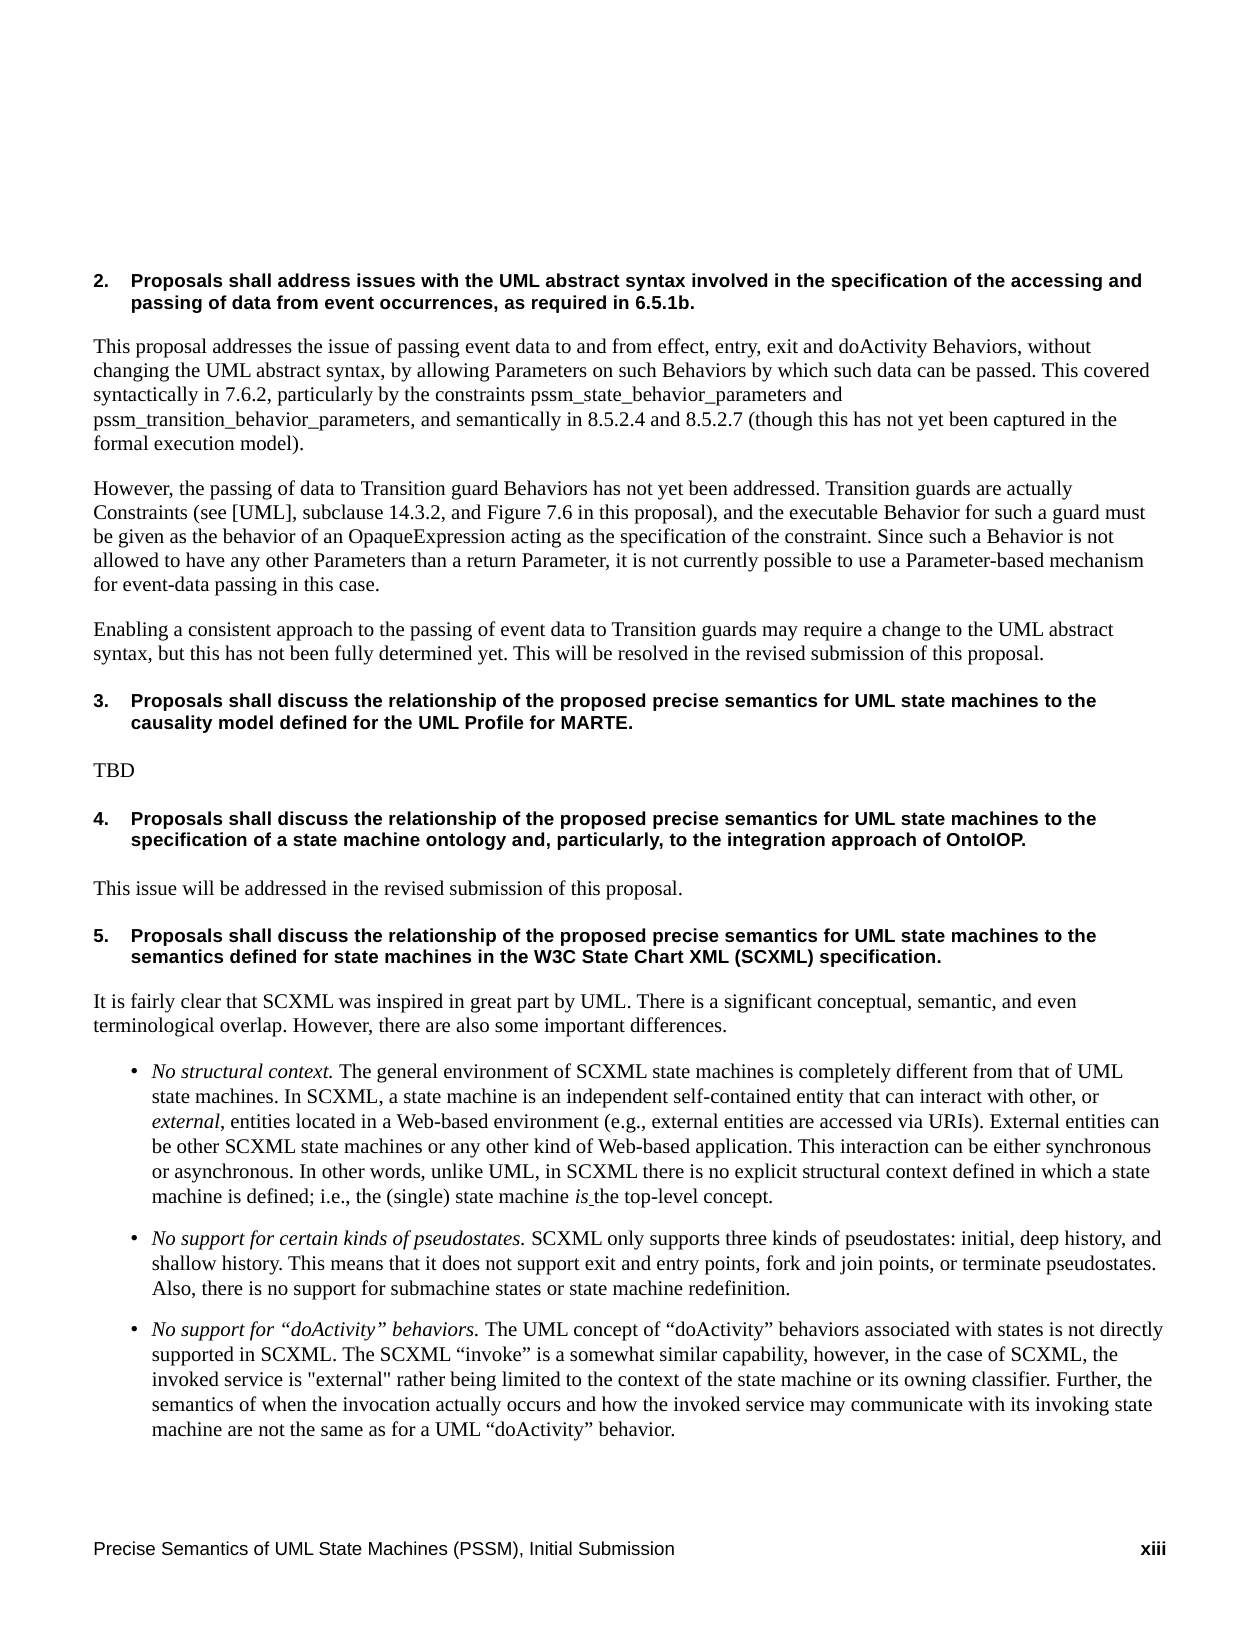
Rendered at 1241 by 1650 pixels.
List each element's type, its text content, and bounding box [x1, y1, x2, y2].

subtitle Proposals shall discuss the relationship of the proposed precise semantics for UML state machines to the specification of a state machine ontology and, particularly, to the integration approach of OntoIOP. [93, 807, 1164, 850]
text It is fairly clear that SCXML was inspired in great part by UML. There is a significant conceptual, semantic, and even terminological overlap. However, there are also some important differences. [93, 989, 1164, 1037]
list No support for certain kinds of pseudostates. SCXML only supports three kinds of pseudostates: initial, deep history, and shallow history. This means that it does not support exit and entry points, fork and join points, or terminate pseudostates. Also, there is no support for submachine states or state machine redefinition. [131, 1224, 1164, 1299]
subtitle This issue will be addressed in the revised submission of this proposal. [93, 875, 1164, 899]
list No structural context. The general environment of SCXML state machines is completely different from that of UML state machines. In SCXML, a state machine is an independent self-contained entity that can interact with other, or external, entities located in a Web-based environment (e.g., external entities are accessed via URIs). External entities can be other SCXML state machines or any other kind of Web-based application. This interaction can be either synchronous or asynchronous. In other words, unlike UML, in SCXML there is no explicit structural context defined in which a state machine is defined; i.e., the (single) state machine is the top-level concept. [131, 1058, 1164, 1208]
subtitle Proposals shall discuss the relationship of the proposed precise semantics for UML state machines to the semantics defined for state machines in the W3C State Chart XML (SCXML) specification. [93, 924, 1164, 968]
subtitle TBD [93, 758, 1164, 782]
list No support for “doActivity” behaviors. The UML concept of “doActivity” behaviors associated with states is not directly supported in SCXML. The SCXML “invoke” is a somewhat similar capability, however, in the case of SCXML, the invoked service is "external" rather being limited to the context of the state machine or its owning classifier. Further, the semantics of when the invocation actually occurs and how the invoked service may communicate with its invoking state machine are not the same as for a UML “doActivity” behavior. [131, 1316, 1164, 1441]
text This proposal addresses the issue of passing event data to and from effect, entry, exit and doActivity Behaviors, without changing the UML abstract syntax, by allowing Parameters on such Behaviors by which such data can be passed. This covered syntactically in 7.6.2, particularly by the constraints pssm_state_behavior_parameters and pssm_transition_behavior_parameters, and semantically in 8.5.2.4 and 8.5.2.7 (though this has not yet been captured in the formal execution model). [93, 334, 1164, 454]
subtitle Proposals shall discuss the relationship of the proposed precise semantics for UML state machines to the causality model defined for the UML Profile for MARTE. [93, 690, 1164, 733]
subtitle Proposals shall address issues with the UML abstract syntax involved in the specification of the accessing and passing of data from event occurrences, as required in 6.5.1b. [93, 270, 1164, 313]
text Enabling a consistent approach to the passing of event data to Transition guards may require a change to the UML abstract syntax, but this has not been fully determined yet. This will be resolved in the revised submission of this proposal. [93, 617, 1164, 665]
text However, the passing of data to Transition guard Behaviors has not yet been addressed. Transition guards are actually Constraints (see [UML], subclause 14.3.2, and Figure 7.6 in this proposal), and the executable Behavior for such a guard must be given as the behavior of an OpaqueExpression acting as the specification of the constraint. Since such a Behavior is not allowed to have any other Parameters than a return Parameter, it is not currently possible to use a Parameter-based mechanism for event-data passing in this case. [93, 476, 1164, 596]
